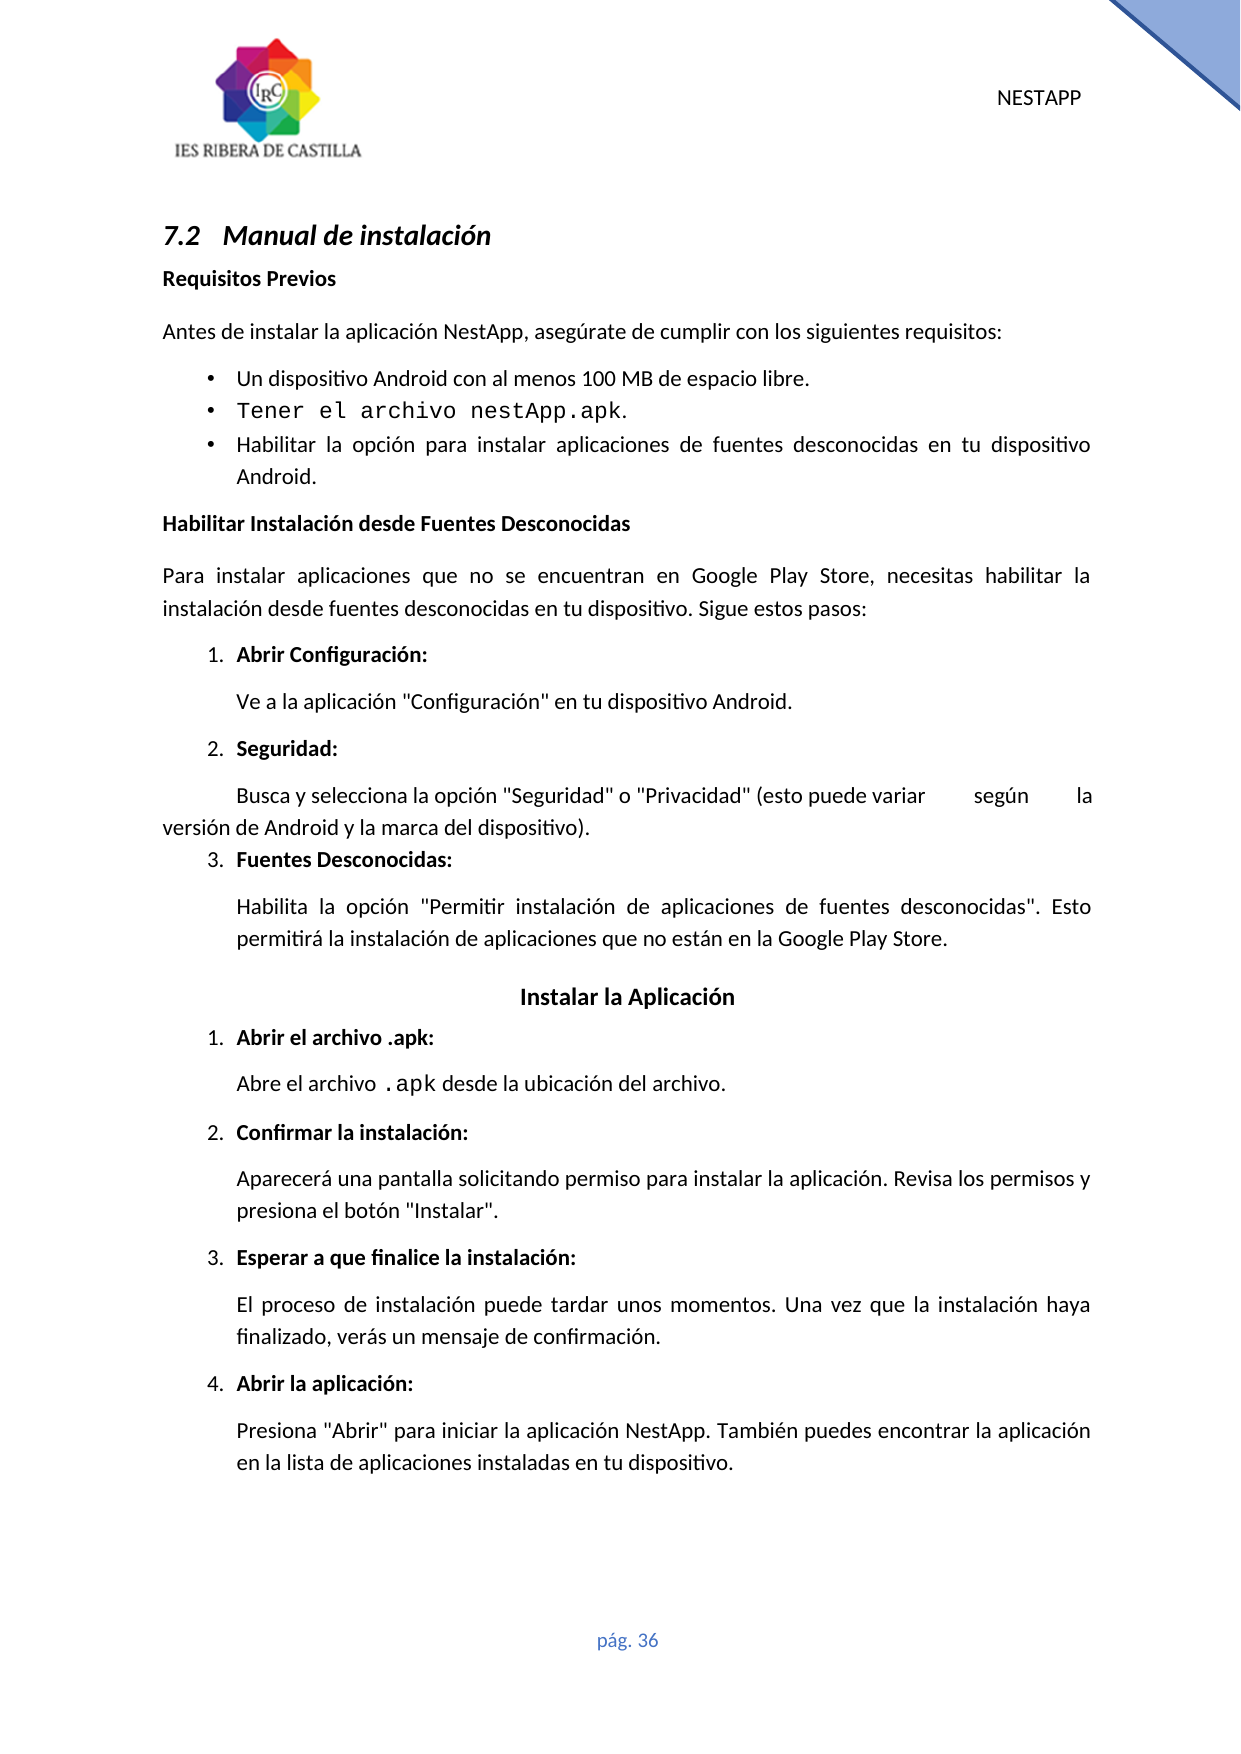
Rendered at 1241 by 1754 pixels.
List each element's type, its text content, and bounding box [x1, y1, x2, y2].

list Aparecerá una pantalla solicitando permiso para instalar la aplicación. Revisa los permisos y presiona el botón "Instalar". [207, 1164, 1093, 1224]
list Habilita la opción "Permitir instalación de aplicaciones de fuentes desconocidas". Esto permitirá la instalación de aplicaciones que no están en la Google Play Store. [207, 892, 1093, 952]
list Esperar a que finalice la instalación: [207, 1243, 1093, 1271]
list Un dispositivo Android con al menos 100 MB de espacio libre. [207, 364, 1093, 392]
text Antes de instalar la aplicación NestApp, asegúrate de cumplir con los siguientes requisitos: [162, 317, 1093, 345]
subtitle Instalar la Aplicación [162, 981, 1093, 1012]
list Tener el archivo nestApp.apk. [207, 396, 1093, 425]
text Para instalar aplicaciones que no se encuentran en Google Play Store, necesitas habilitar la instalación desde fuentes desconocidas en tu dispositivo. Sigue estos pasos: [162, 562, 1093, 622]
list Abrir el archivo .apk: [207, 1023, 1093, 1051]
text Busca y selecciona la opción "Seguridad" o "Privacidad" (esto puede variar según la versión de Android y la marca del dispositivo). [162, 781, 1093, 841]
subtitle Manual de instalación [162, 217, 1093, 253]
text Ve a la aplicación "Configuración" en tu dispositivo Android. [162, 687, 1093, 715]
list Seguridad: [207, 734, 1093, 762]
list Confirmar la instalación: [207, 1118, 1093, 1146]
text Requisitos Previos [162, 264, 1093, 292]
picture [173, 29, 366, 164]
list Fuentes Desconocidas: [207, 845, 1093, 873]
list Abre el archivo .apk desde la ubicación del archivo. [207, 1069, 1093, 1099]
list Habilitar la opción para instalar aplicaciones de fuentes desconocidas en tu dispositivo Android. [207, 430, 1093, 490]
list El proceso de instalación puede tardar unos momentos. Una vez que la instalación haya finalizado, verás un mensaje de confirmación. [207, 1290, 1093, 1350]
text Habilitar Instalación desde Fuentes Desconocidas [162, 509, 1093, 537]
list Abrir la aplicación: [207, 1369, 1093, 1397]
list Abrir Configuración: [207, 641, 1093, 669]
list Presiona "Abrir" para iniciar la aplicación NestApp. También puedes encontrar la aplicación en la lista de aplicaciones instaladas en tu dispositivo. [207, 1416, 1093, 1476]
